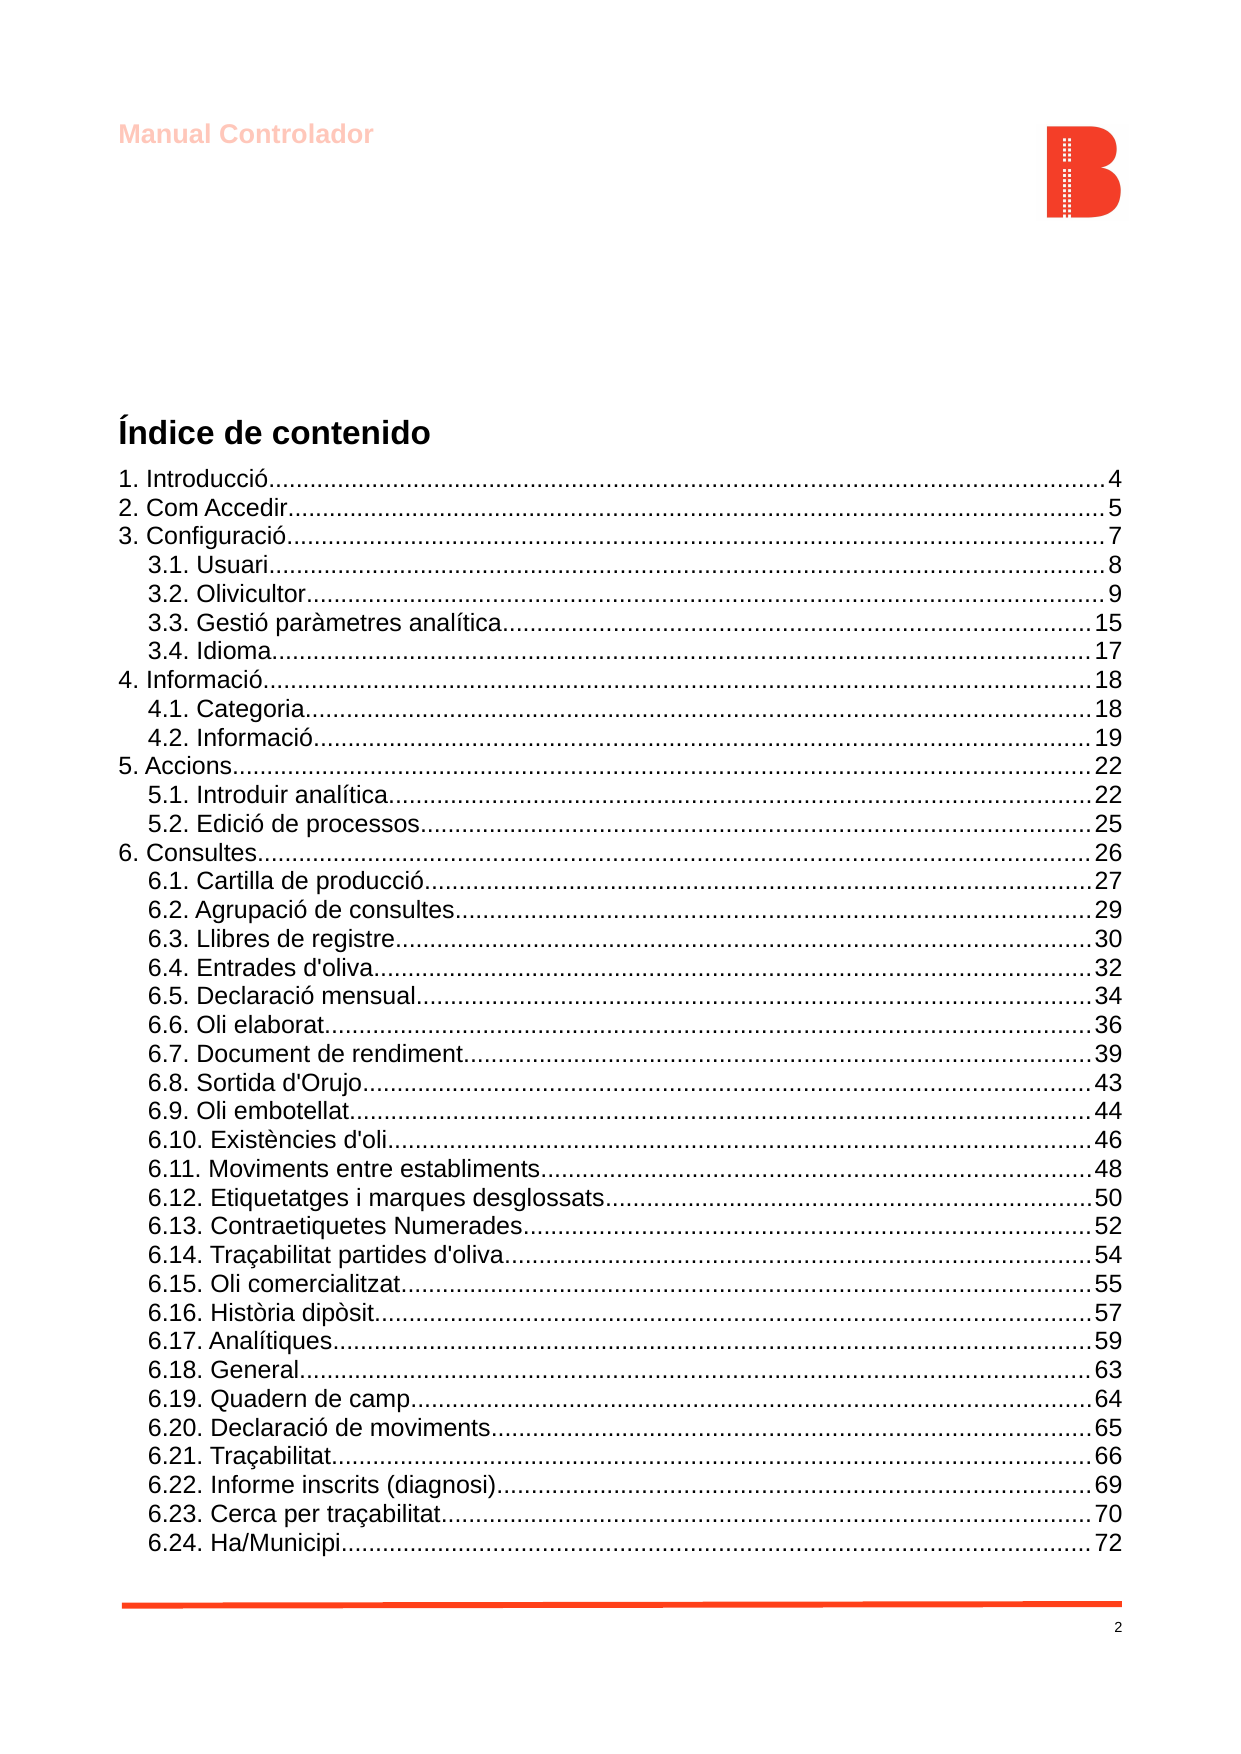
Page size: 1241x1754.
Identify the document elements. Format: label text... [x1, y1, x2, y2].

text 6.11. Moviments entre establiments 48 [148, 1154, 1122, 1183]
text 5.1. Introduir analítica 22 [148, 780, 1122, 809]
text 3.3. Gestió paràmetres analítica 15 [148, 608, 1122, 636]
text 6.24. Ha/Municipi 72 [148, 1528, 1122, 1556]
text 4.2. Informació 19 [148, 723, 1122, 751]
text 6.1. Cartilla de producció 27 [148, 866, 1122, 895]
text 6.4. Entrades d'oliva 32 [148, 953, 1122, 981]
text 3.1. Usuari 8 [148, 550, 1122, 579]
text 6.2. Agrupació de consultes 29 [148, 895, 1122, 924]
text 6.15. Oli comercialitzat 55 [148, 1269, 1122, 1298]
text 3. Configuració 7 [118, 521, 1122, 550]
text 6.12. Etiquetatges i marques desglossats 50 [148, 1183, 1122, 1211]
text 5.2. Edició de processos 25 [148, 809, 1122, 838]
text 6.19. Quadern de camp 64 [148, 1384, 1122, 1413]
text 6.5. Declaració mensual 34 [148, 981, 1122, 1010]
text 4. Informació 18 [118, 665, 1122, 694]
text 1. Introducció 4 [118, 464, 1122, 493]
text 6.9. Oli embotellat 44 [148, 1096, 1122, 1125]
text 6.20. Declaració de moviments 65 [148, 1413, 1122, 1441]
text 6.3. Llibres de registre 30 [148, 924, 1122, 953]
text 6.17. Analítiques 59 [148, 1326, 1122, 1355]
text 6.16. Història dipòsit 57 [148, 1298, 1122, 1326]
text 3.4. Idioma 17 [148, 636, 1122, 665]
subtitle Índice de contenido [118, 413, 1122, 451]
text 5. Accions 22 [118, 751, 1122, 780]
text 6.21. Traçabilitat 66 [148, 1441, 1122, 1470]
text 6.6. Oli elaborat 36 [148, 1010, 1122, 1039]
text 2. Com Accedir 5 [118, 493, 1122, 521]
text 6. Consultes 26 [118, 838, 1122, 866]
picture [1036, 124, 1130, 221]
text 6.22. Informe inscrits (diagnosi) 69 [148, 1470, 1122, 1499]
text 3.2. Olivicultor 9 [148, 579, 1122, 608]
text 6.13. Contraetiquetes Numerades 52 [148, 1211, 1122, 1240]
text 6.7. Document de rendiment 39 [148, 1039, 1122, 1068]
text 6.10. Existències d'oli 46 [148, 1125, 1122, 1154]
text 6.18. General 63 [148, 1355, 1122, 1384]
text 6.23. Cerca per traçabilitat 70 [148, 1499, 1122, 1528]
text 4.1. Categoria 18 [148, 694, 1122, 723]
text 6.14. Traçabilitat partides d'oliva 54 [148, 1240, 1122, 1269]
text 6.8. Sortida d'Orujo 43 [148, 1068, 1122, 1096]
